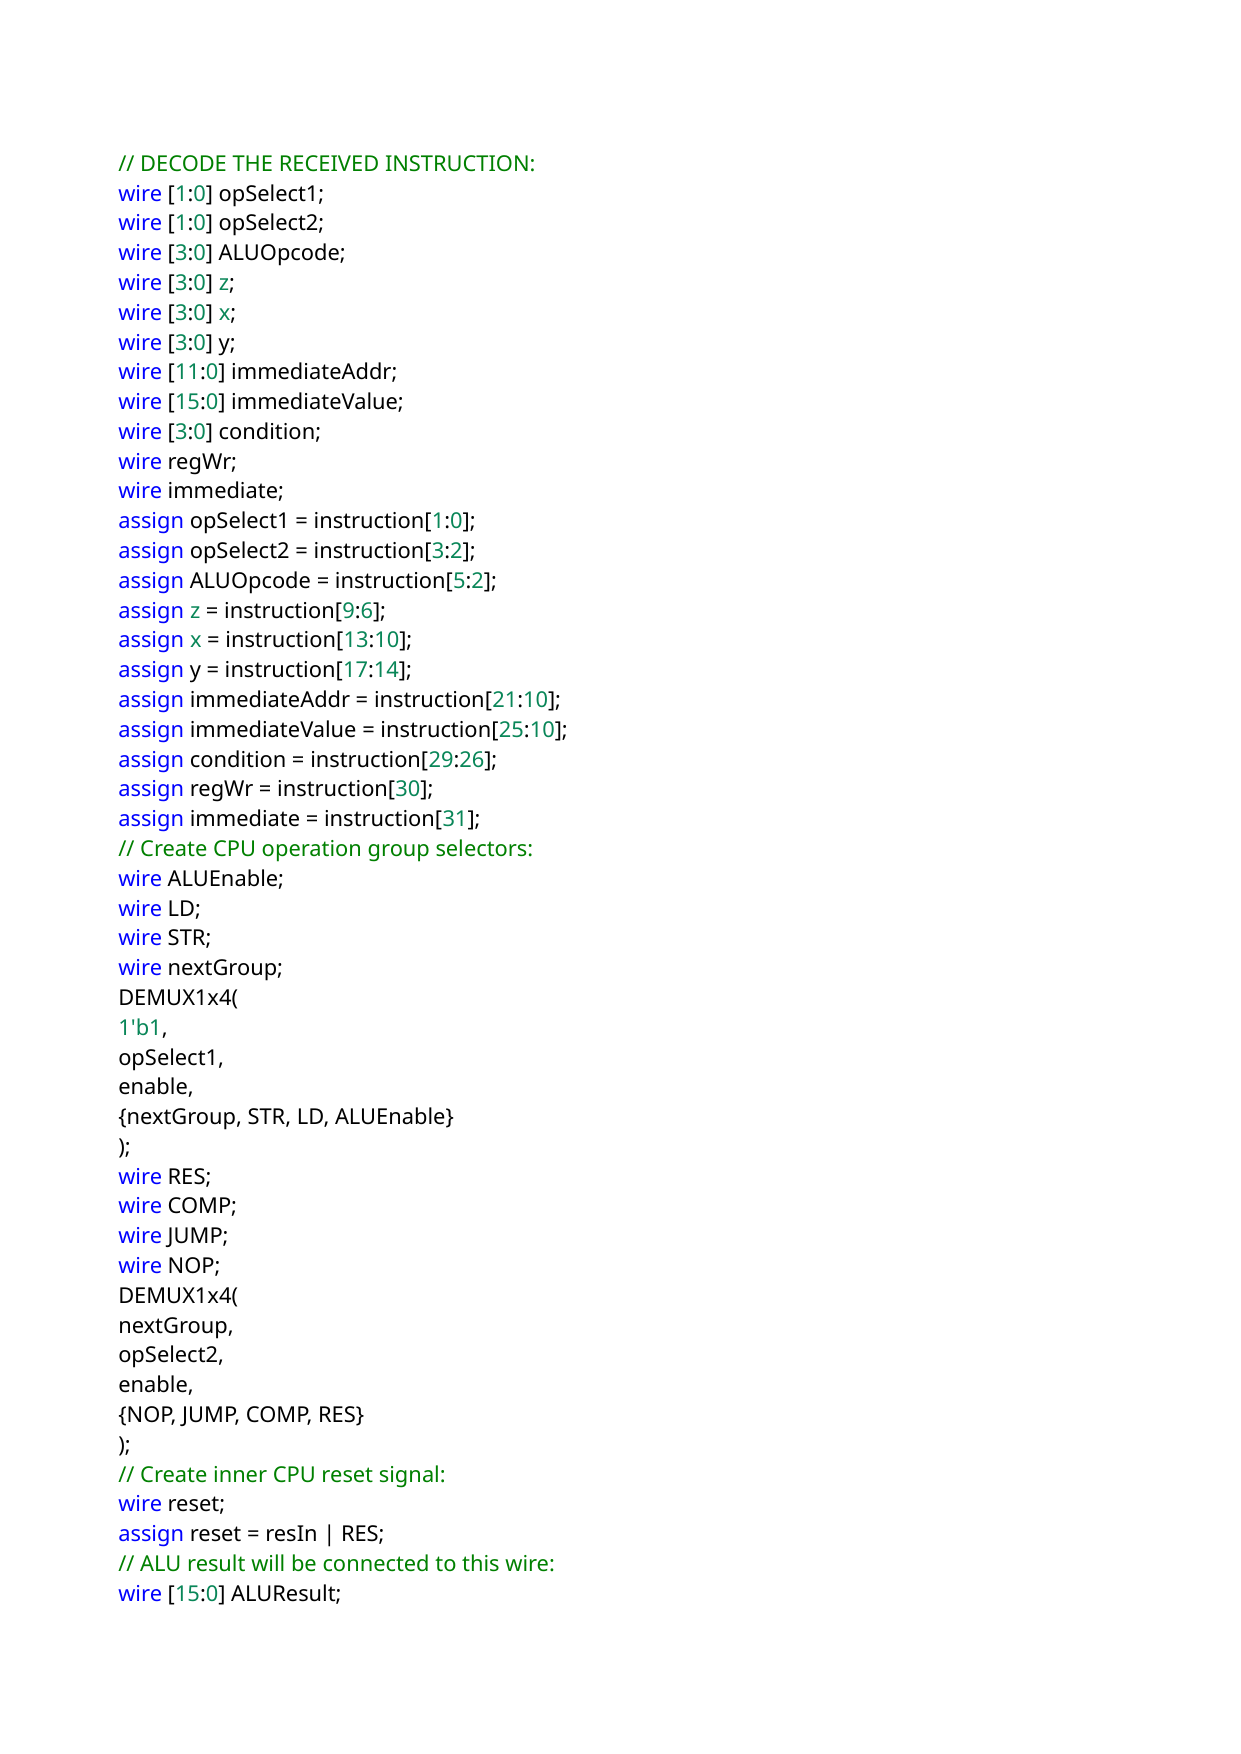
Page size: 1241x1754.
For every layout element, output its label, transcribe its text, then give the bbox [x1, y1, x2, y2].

text wire [15:0] immediateValue; [118, 386, 1122, 416]
text assign y = instruction[17:14]; [118, 654, 1122, 684]
text assign condition = instruction[29:26]; [118, 744, 1122, 773]
text assign x = instruction[13:10]; [118, 624, 1122, 654]
text assign z = instruction[9:6]; [118, 595, 1122, 624]
text assign immediateAddr = instruction[21:10]; [118, 684, 1122, 714]
text wire JUMP; [118, 1220, 1122, 1250]
text wire immediate; [118, 476, 1122, 505]
text wire [3:0] z; [118, 267, 1122, 297]
text wire regWr; [118, 446, 1122, 476]
text assign opSelect2 = instruction[3:2]; [118, 535, 1122, 565]
text assign ALUOpcode = instruction[5:2]; [118, 565, 1122, 595]
text wire [3:0] condition; [118, 416, 1122, 446]
text wire [11:0] immediateAddr; [118, 356, 1122, 386]
text wire RES; [118, 1161, 1122, 1191]
text wire LD; [118, 893, 1122, 922]
text DEMUX1x4( [118, 982, 1122, 1012]
text assign reset = resIn | RES; [118, 1518, 1122, 1548]
text wire [1:0] opSelect2; [118, 207, 1122, 237]
text enable, [118, 1071, 1122, 1101]
text assign opSelect1 = instruction[1:0]; [118, 505, 1122, 535]
text 1'b1, [118, 1012, 1122, 1042]
text ); [118, 1429, 1122, 1459]
text nextGroup, [118, 1310, 1122, 1339]
text opSelect2, [118, 1339, 1122, 1369]
text assign immediate = instruction[31]; [118, 803, 1122, 833]
text {nextGroup, STR, LD, ALUEnable} [118, 1101, 1122, 1131]
text ); [118, 1131, 1122, 1161]
text wire ALUEnable; [118, 863, 1122, 893]
text wire [1:0] opSelect1; [118, 178, 1122, 207]
text // Create inner CPU reset signal: [118, 1459, 1122, 1488]
text DEMUX1x4( [118, 1280, 1122, 1310]
text wire reset; [118, 1488, 1122, 1518]
text wire [3:0] ALUOpcode; [118, 237, 1122, 267]
text assign regWr = instruction[30]; [118, 773, 1122, 803]
text // DECODE THE RECEIVED INSTRUCTION: [118, 148, 1122, 178]
text {NOP, JUMP, COMP, RES} [118, 1399, 1122, 1429]
text // ALU result will be connected to this wire: [118, 1548, 1122, 1578]
text // Create CPU operation group selectors: [118, 833, 1122, 863]
text wire nextGroup; [118, 952, 1122, 982]
text wire [3:0] x; [118, 297, 1122, 327]
text wire COMP; [118, 1191, 1122, 1220]
text assign immediateValue = instruction[25:10]; [118, 714, 1122, 744]
text wire STR; [118, 922, 1122, 952]
text wire NOP; [118, 1250, 1122, 1280]
text wire [15:0] ALUResult; [118, 1578, 1122, 1608]
text opSelect1, [118, 1042, 1122, 1071]
text enable, [118, 1369, 1122, 1399]
text wire [3:0] y; [118, 327, 1122, 356]
